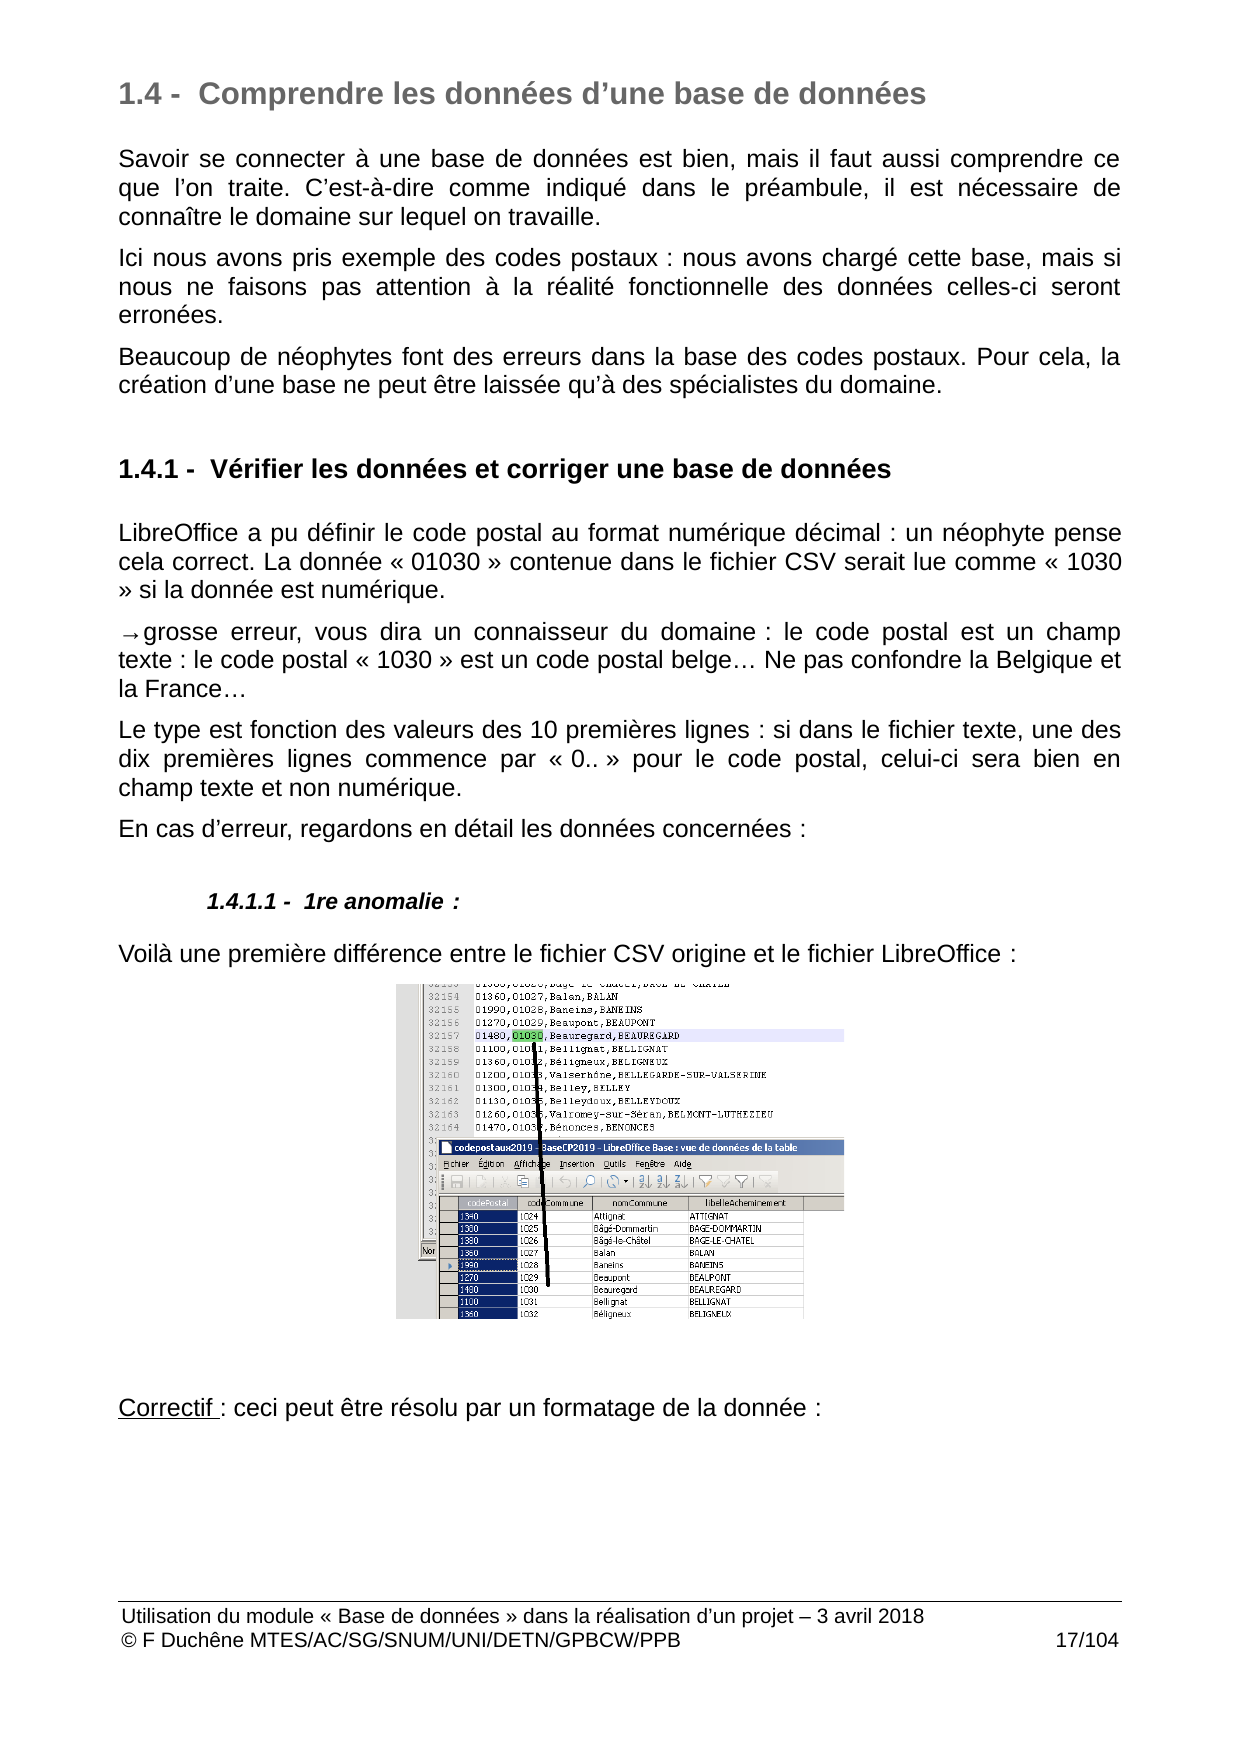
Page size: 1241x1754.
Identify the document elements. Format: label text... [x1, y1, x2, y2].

text Ici nous avons pris exemple des codes postaux : nous avons chargé cette base, mais si nous ne faisons pas attention à la réalité fonctionnelle des données celles-ci seront erronées. [118, 243, 1122, 329]
text Correctif : ceci peut être résolu par un formatage de la donnée : [118, 1393, 1122, 1422]
text En cas d’erreur, regardons en détail les données concernées : [118, 814, 1122, 843]
subtitle 1re anomalie : [207, 888, 1122, 914]
text →grosse erreur, vous dira un connaisseur du domaine : le code postal est un champ texte : le code postal « 1030 » est un code postal belge… Ne pas confondre la Belgique et la France… [118, 616, 1122, 703]
text Savoir se connecter à une base de données est bien, mais il faut aussi comprendre ce que l’on traite. C’est-à-dire comme indiqué dans le préambule, il est nécessaire de connaître le domaine sur lequel on travaille. [118, 144, 1122, 230]
subtitle Vérifier les données et corriger une base de données [118, 453, 1122, 485]
text Voilà une première différence entre le fichier CSV origine et le fichier LibreOffice : [118, 939, 1122, 968]
text Le type est fonction des valeurs des 10 premières lignes : si dans le fichier texte, une des dix premières lignes commence par « 0.. » pour le code postal, celui-ci sera bien en champ texte et non numérique. [118, 715, 1122, 801]
text Beaucoup de néophytes font des erreurs dans la base des codes postaux. Pour cela, la création d’une base ne peut être laissée qu’à des spécialistes du domaine. [118, 341, 1122, 399]
text LibreOffice a pu définir le code postal au format numérique décimal : un néophyte pense cela correct. La donnée « 01030 » contenue dans le fichier CSV serait lue comme « 1030 » si la donnée est numérique. [118, 518, 1122, 604]
subtitle Comprendre les données d’une base de données [118, 75, 1122, 111]
